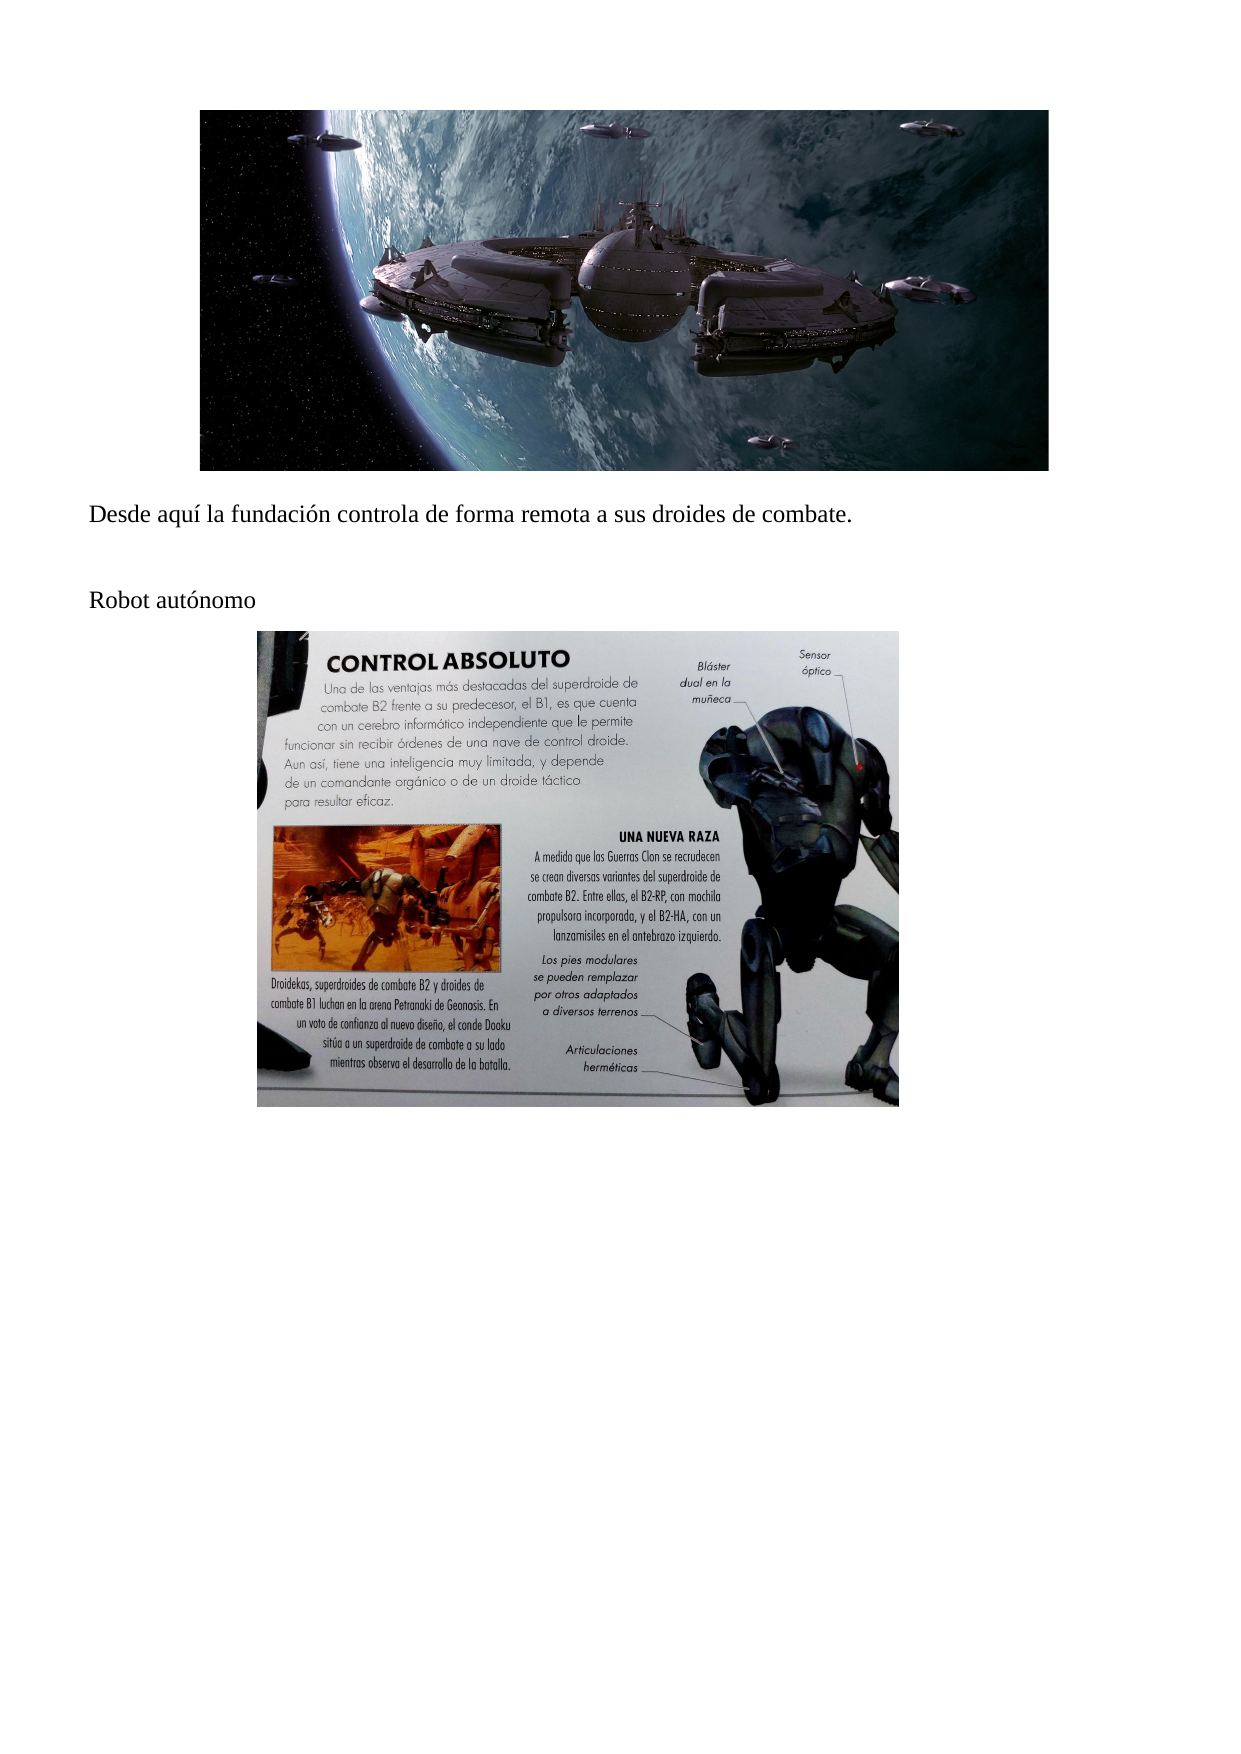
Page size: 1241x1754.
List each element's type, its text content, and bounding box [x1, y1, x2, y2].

text Robot autónomo [88, 585, 1152, 614]
picture [257, 631, 899, 1107]
text Desde aquí la fundación controla de forma remota a sus droides de combate. [88, 499, 1152, 528]
picture [199, 110, 1049, 471]
